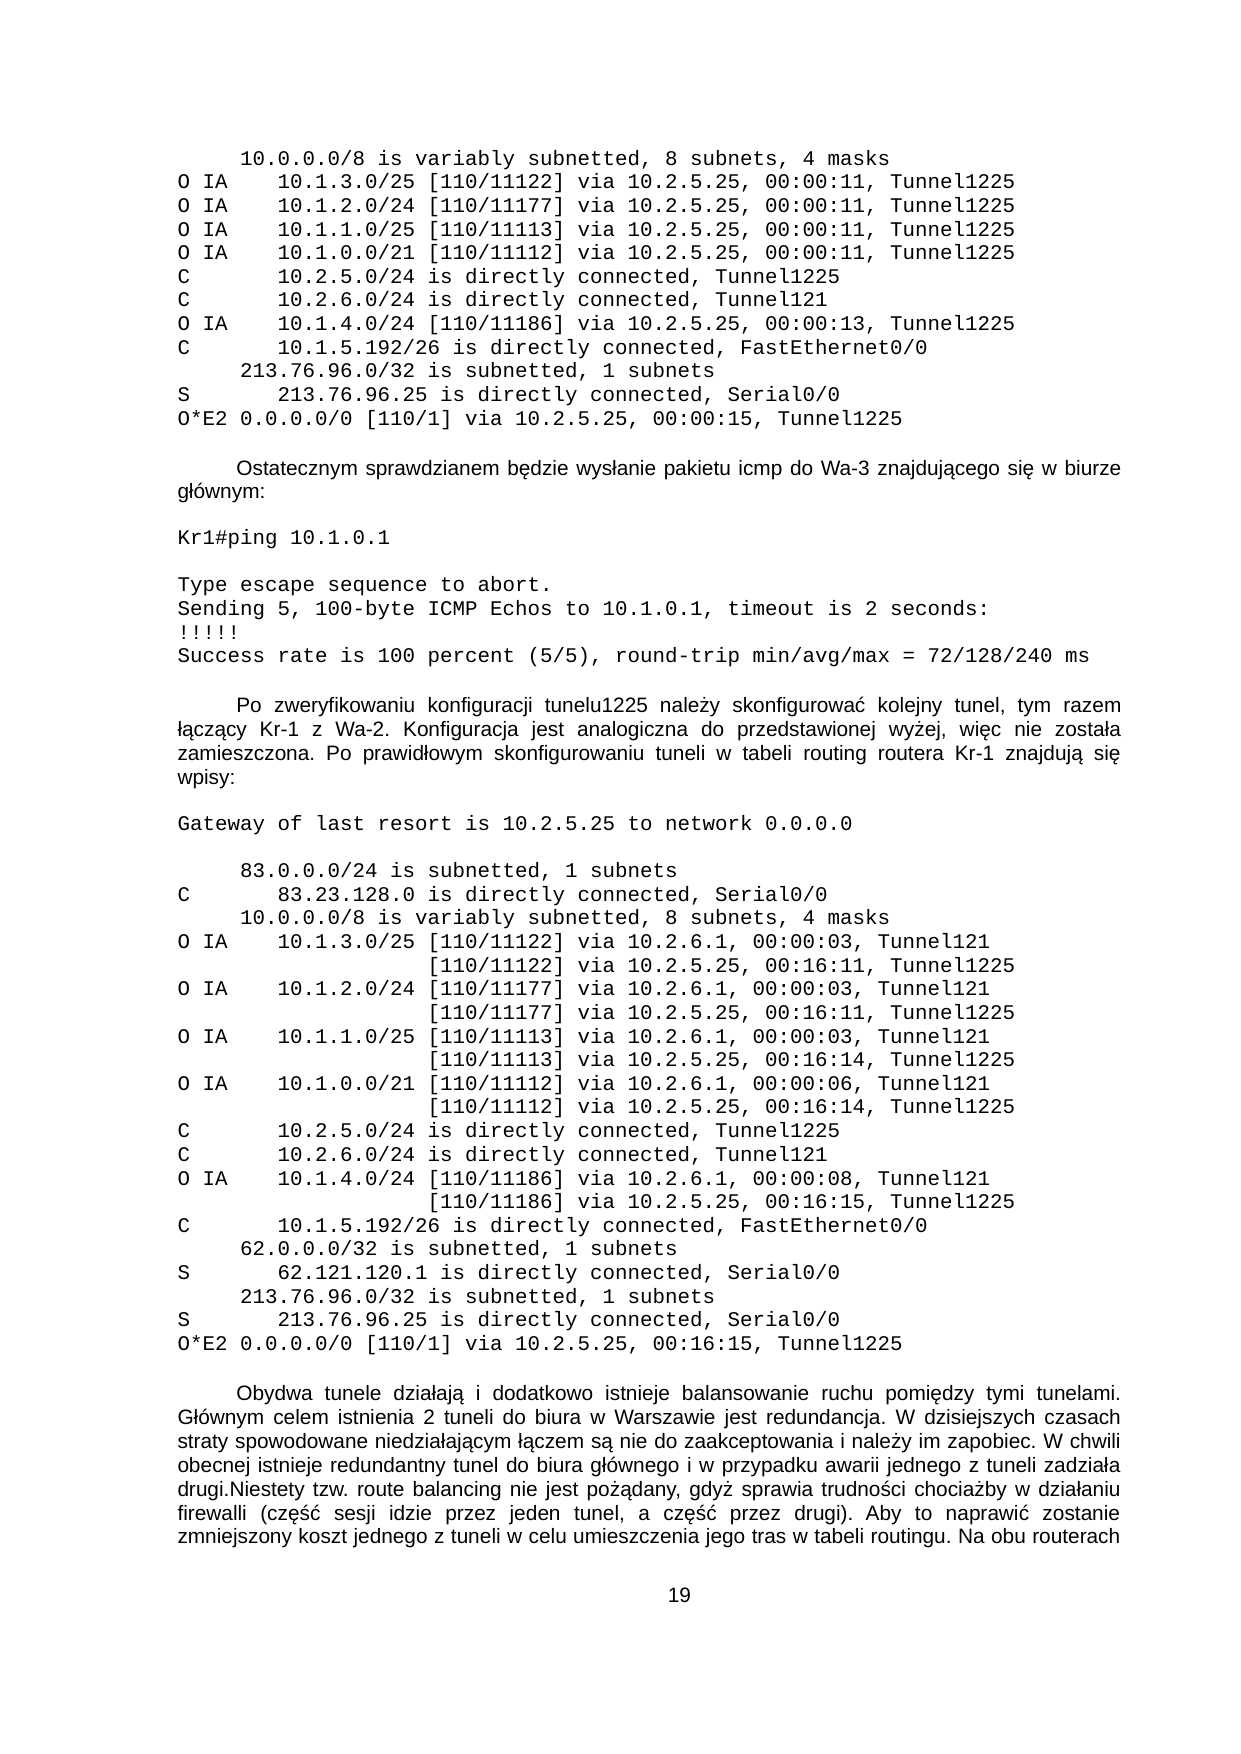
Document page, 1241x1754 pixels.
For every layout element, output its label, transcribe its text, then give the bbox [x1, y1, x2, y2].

text Ostatecznym sprawdzianem będzie wysłanie pakietu icmp do Wa-3 znajdującego się w biurze głównym: [177, 455, 1122, 503]
text C 10.2.6.0/24 is directly connected, Tunnel121 [177, 1144, 1122, 1167]
text C 10.2.5.0/24 is directly connected, Tunnel1225 [177, 266, 1122, 289]
text C 10.2.5.0/24 is directly connected, Tunnel1225 [177, 1120, 1122, 1144]
text Success rate is 100 percent (5/5), round-trip min/avg/max = 72/128/240 ms [177, 645, 1122, 669]
text O IA 10.1.1.0/25 [110/11113] via 10.2.6.1, 00:00:03, Tunnel121 [177, 1026, 1122, 1049]
text O IA 10.1.4.0/24 [110/11186] via 10.2.5.25, 00:00:13, Tunnel1225 [177, 313, 1122, 337]
text Gateway of last resort is 10.2.5.25 to network 0.0.0.0 [177, 813, 1122, 836]
text [110/11113] via 10.2.5.25, 00:16:14, Tunnel1225 [177, 1049, 1122, 1073]
text 213.76.96.0/32 is subnetted, 1 subnets [177, 360, 1122, 384]
text C 10.1.5.192/26 is directly connected, FastEthernet0/0 [177, 337, 1122, 360]
text O IA 10.1.1.0/25 [110/11113] via 10.2.5.25, 00:00:11, Tunnel1225 [177, 218, 1122, 242]
text 83.0.0.0/24 is subnetted, 1 subnets [177, 860, 1122, 884]
text O IA 10.1.3.0/25 [110/11122] via 10.2.6.1, 00:00:03, Tunnel121 [177, 931, 1122, 955]
text O IA 10.1.2.0/24 [110/11177] via 10.2.5.25, 00:00:11, Tunnel1225 [177, 195, 1122, 218]
text [110/11122] via 10.2.5.25, 00:16:11, Tunnel1225 [177, 955, 1122, 978]
text Obydwa tunele działają i dodatkowo istnieje balansowanie ruchu pomiędzy tymi tunelami. Głównym celem istnienia 2 tuneli do biura w Warszawie jest redundancja. W dzisiejszych czasach straty spowodowane niedziałającym łączem są nie do zaakceptowania i należy im zapobiec. W chwili obecnej istnieje redundantny tunel do biura głównego i w przypadku awarii jednego z tuneli zadziała drugi.Niestety tzw. route balancing nie jest pożądany, gdyż sprawia trudności chociażby w działaniu firewalli (część sesji idzie przez jeden tunel, a część przez drugi). Aby to naprawić zostanie zmniejszony koszt jednego z tuneli w celu umieszczenia jego tras w tabeli routingu. Na obu routerach [177, 1381, 1122, 1548]
text !!!!! [177, 622, 1122, 645]
text O*E2 0.0.0.0/0 [110/1] via 10.2.5.25, 00:00:15, Tunnel1225 [177, 408, 1122, 431]
text [110/11177] via 10.2.5.25, 00:16:11, Tunnel1225 [177, 1002, 1122, 1026]
text S 62.121.120.1 is directly connected, Serial0/0 [177, 1262, 1122, 1286]
text O IA 10.1.3.0/25 [110/11122] via 10.2.5.25, 00:00:11, Tunnel1225 [177, 171, 1122, 195]
text O IA 10.1.0.0/21 [110/11112] via 10.2.5.25, 00:00:11, Tunnel1225 [177, 242, 1122, 266]
text C 10.2.6.0/24 is directly connected, Tunnel121 [177, 289, 1122, 313]
text O*E2 0.0.0.0/0 [110/1] via 10.2.5.25, 00:16:15, Tunnel1225 [177, 1333, 1122, 1357]
text 213.76.96.0/32 is subnetted, 1 subnets [177, 1286, 1122, 1309]
text Type escape sequence to abort. [177, 574, 1122, 598]
text O IA 10.1.2.0/24 [110/11177] via 10.2.6.1, 00:00:03, Tunnel121 [177, 978, 1122, 1002]
text C 83.23.128.0 is directly connected, Serial0/0 [177, 884, 1122, 907]
text S 213.76.96.25 is directly connected, Serial0/0 [177, 1309, 1122, 1333]
text Po zweryfikowaniu konfiguracji tunelu1225 należy skonfigurować kolejny tunel, tym razem łączący Kr-1 z Wa-2. Konfiguracja jest analogiczna do przedstawionej wyżej, więc nie została zamieszczona. Po prawidłowym skonfigurowaniu tuneli w tabeli routing routera Kr-1 znajdują się wpisy: [177, 693, 1122, 789]
text Sending 5, 100-byte ICMP Echos to 10.1.0.1, timeout is 2 seconds: [177, 598, 1122, 622]
text 62.0.0.0/32 is subnetted, 1 subnets [177, 1238, 1122, 1262]
text [110/11112] via 10.2.5.25, 00:16:14, Tunnel1225 [177, 1097, 1122, 1120]
text [110/11186] via 10.2.5.25, 00:16:15, Tunnel1225 [177, 1191, 1122, 1215]
text Kr1#ping 10.1.0.1 [177, 527, 1122, 551]
text C 10.1.5.192/26 is directly connected, FastEthernet0/0 [177, 1215, 1122, 1238]
text O IA 10.1.4.0/24 [110/11186] via 10.2.6.1, 00:00:08, Tunnel121 [177, 1167, 1122, 1191]
text S 213.76.96.25 is directly connected, Serial0/0 [177, 384, 1122, 408]
text O IA 10.1.0.0/21 [110/11112] via 10.2.6.1, 00:00:06, Tunnel121 [177, 1073, 1122, 1097]
text 10.0.0.0/8 is variably subnetted, 8 subnets, 4 masks [177, 907, 1122, 931]
text 10.0.0.0/8 is variably subnetted, 8 subnets, 4 masks [177, 148, 1122, 171]
